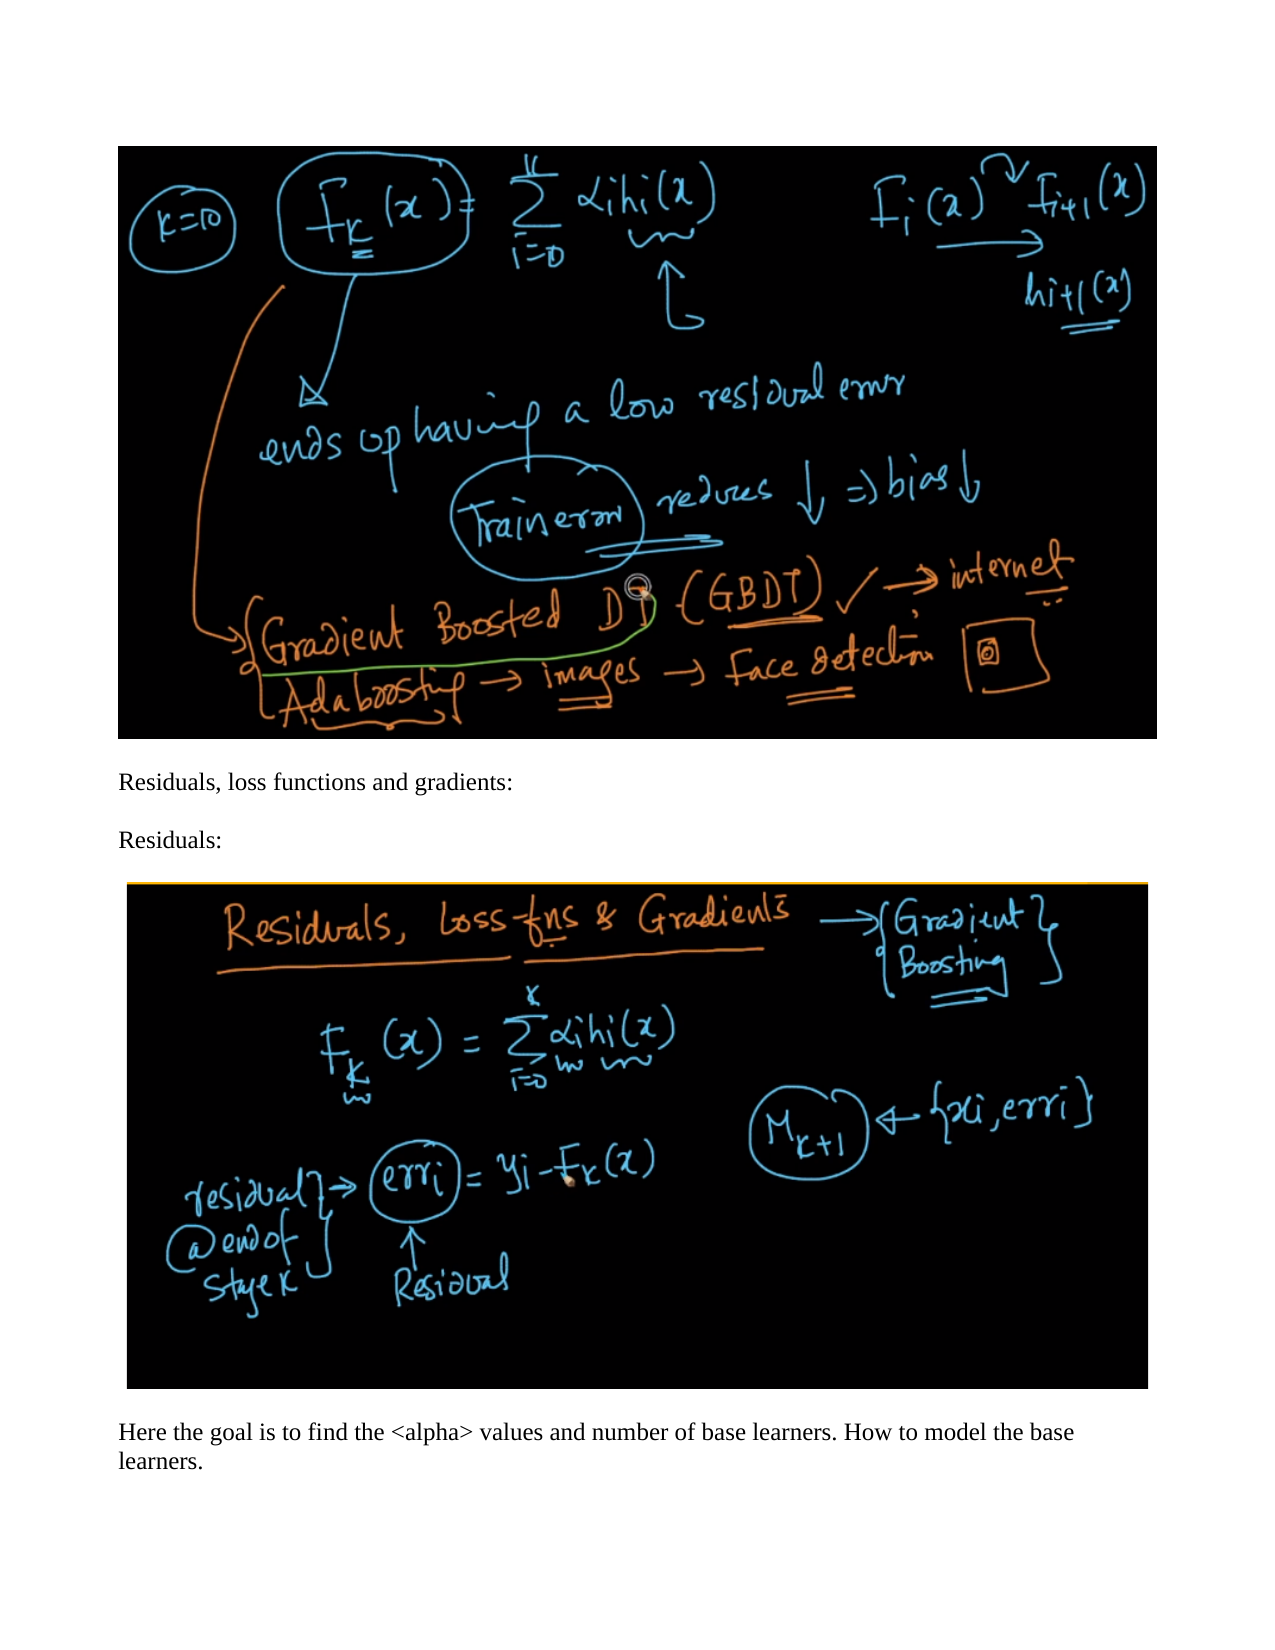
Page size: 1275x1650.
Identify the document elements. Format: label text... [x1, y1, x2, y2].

text Here the goal is to find the <alpha> values and number of base learners. How to model the base learners. [118, 1417, 1157, 1475]
picture [118, 146, 1157, 739]
text Residuals: [118, 825, 1157, 854]
text Residuals, loss functions and gradients: [118, 767, 1157, 796]
picture [126, 882, 1149, 1389]
